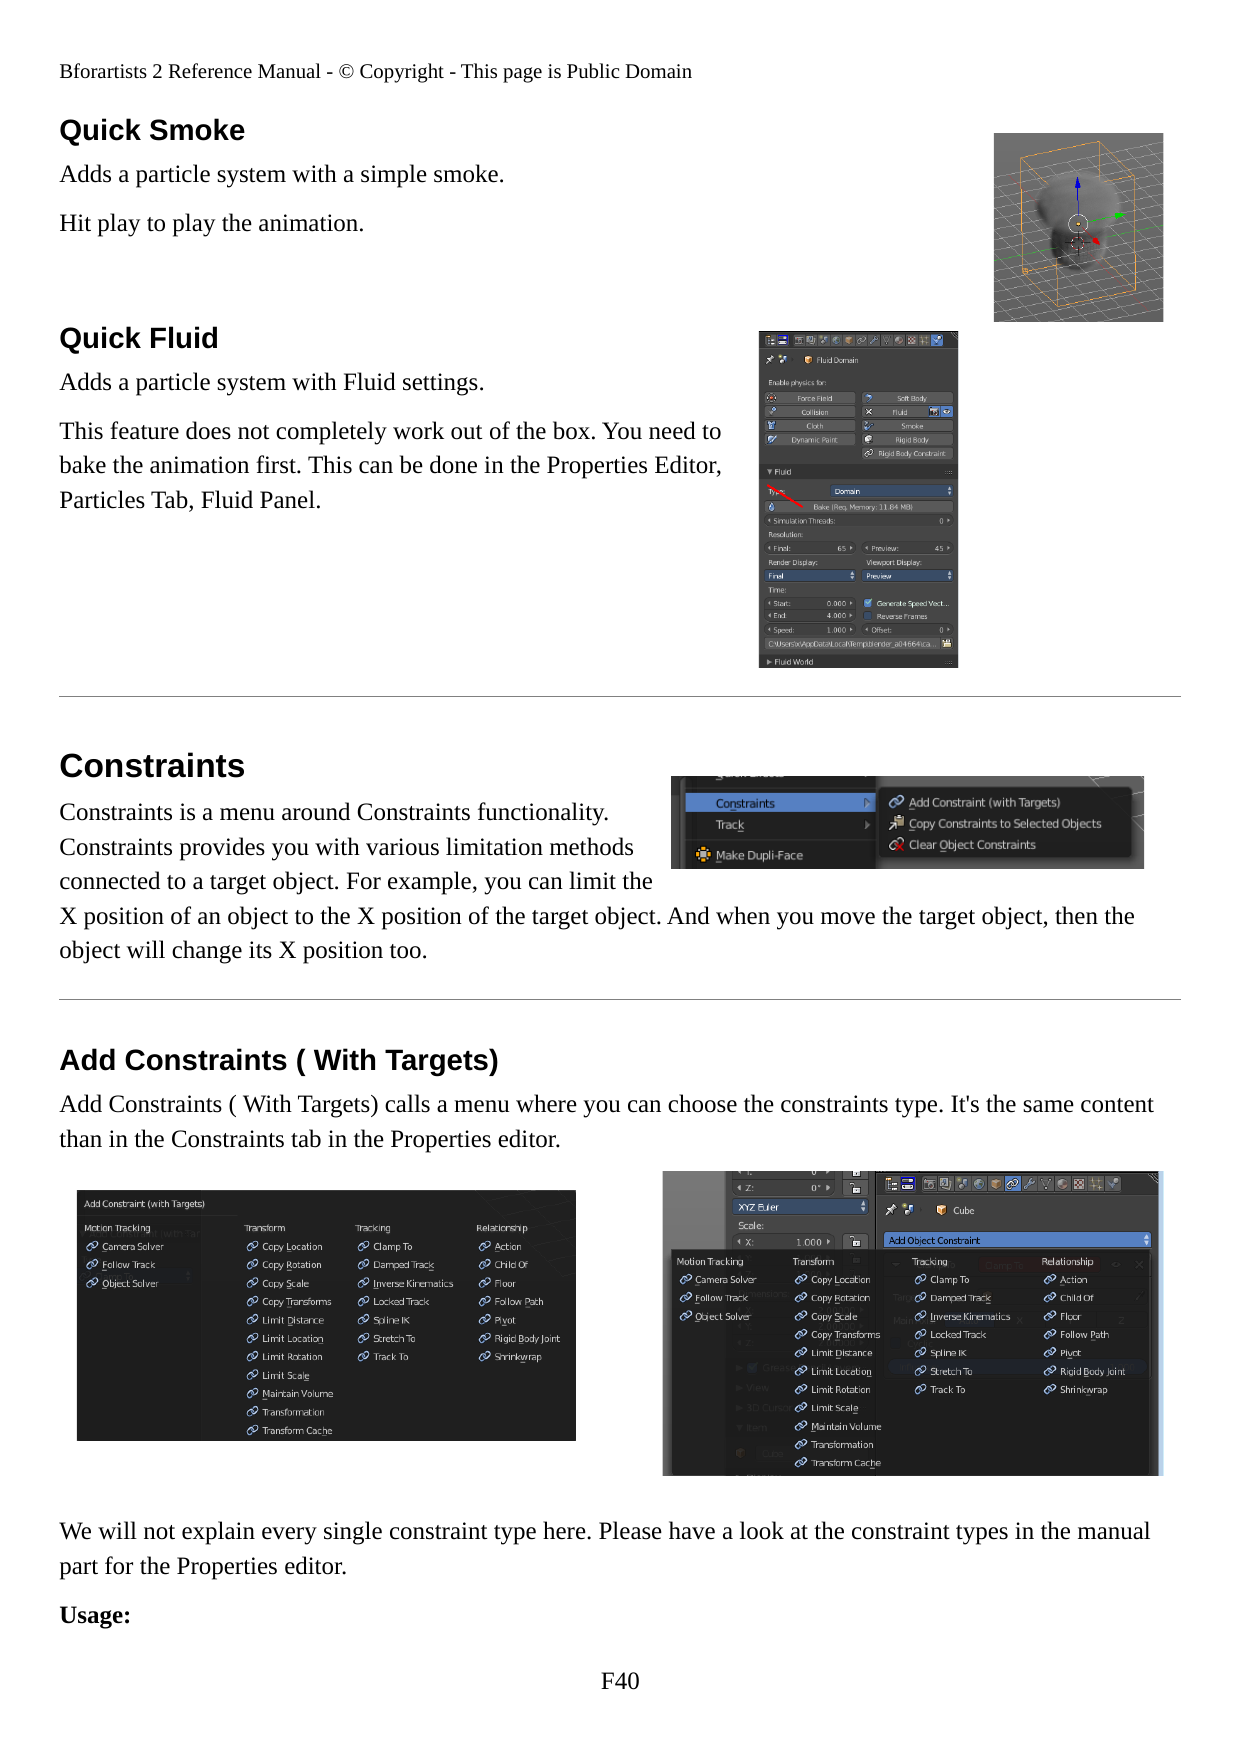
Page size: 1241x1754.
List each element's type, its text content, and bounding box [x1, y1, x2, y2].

text [959, 416, 1181, 514]
text This feature does not completely work out of the box. You need to bake the animation first. This can be done in the Properties Editor, Particles Tab, Fluid Panel. [59, 416, 758, 514]
subtitle Add Constraints ( With Targets) [59, 1043, 1181, 1077]
text Usage: [59, 1600, 1181, 1628]
text Add Constraints ( With Targets) calls a menu where you can choose the constraints type. It's the same content than in the Constraints tab in the Properties editor. [59, 1089, 1181, 1152]
picture [662, 1171, 1164, 1476]
text Hit play to play the animation. [59, 208, 993, 237]
picture [758, 331, 959, 668]
subtitle Quick Fluid [59, 321, 1181, 354]
subtitle Constraints [59, 746, 1181, 785]
text Constraints is a menu around Constraints functionality. Constraints provides you with various limitation methods connected to a target object. For example, you can limit the X position of an object to the X position of the target object. And when you move the target object, then the object will change its X position too. [59, 797, 1181, 964]
text Adds a particle system with Fluid settings. [59, 367, 758, 396]
text We will not explain every single constraint type here. Please have a look at the constraint types in the manual part for the Properties editor. [59, 1516, 1181, 1579]
subtitle Quick Smoke [59, 113, 1181, 146]
text [959, 367, 1181, 396]
picture [671, 776, 1145, 869]
picture [76, 1190, 576, 1441]
text Adds a particle system with a simple smoke. [59, 159, 993, 188]
picture [993, 133, 1164, 322]
